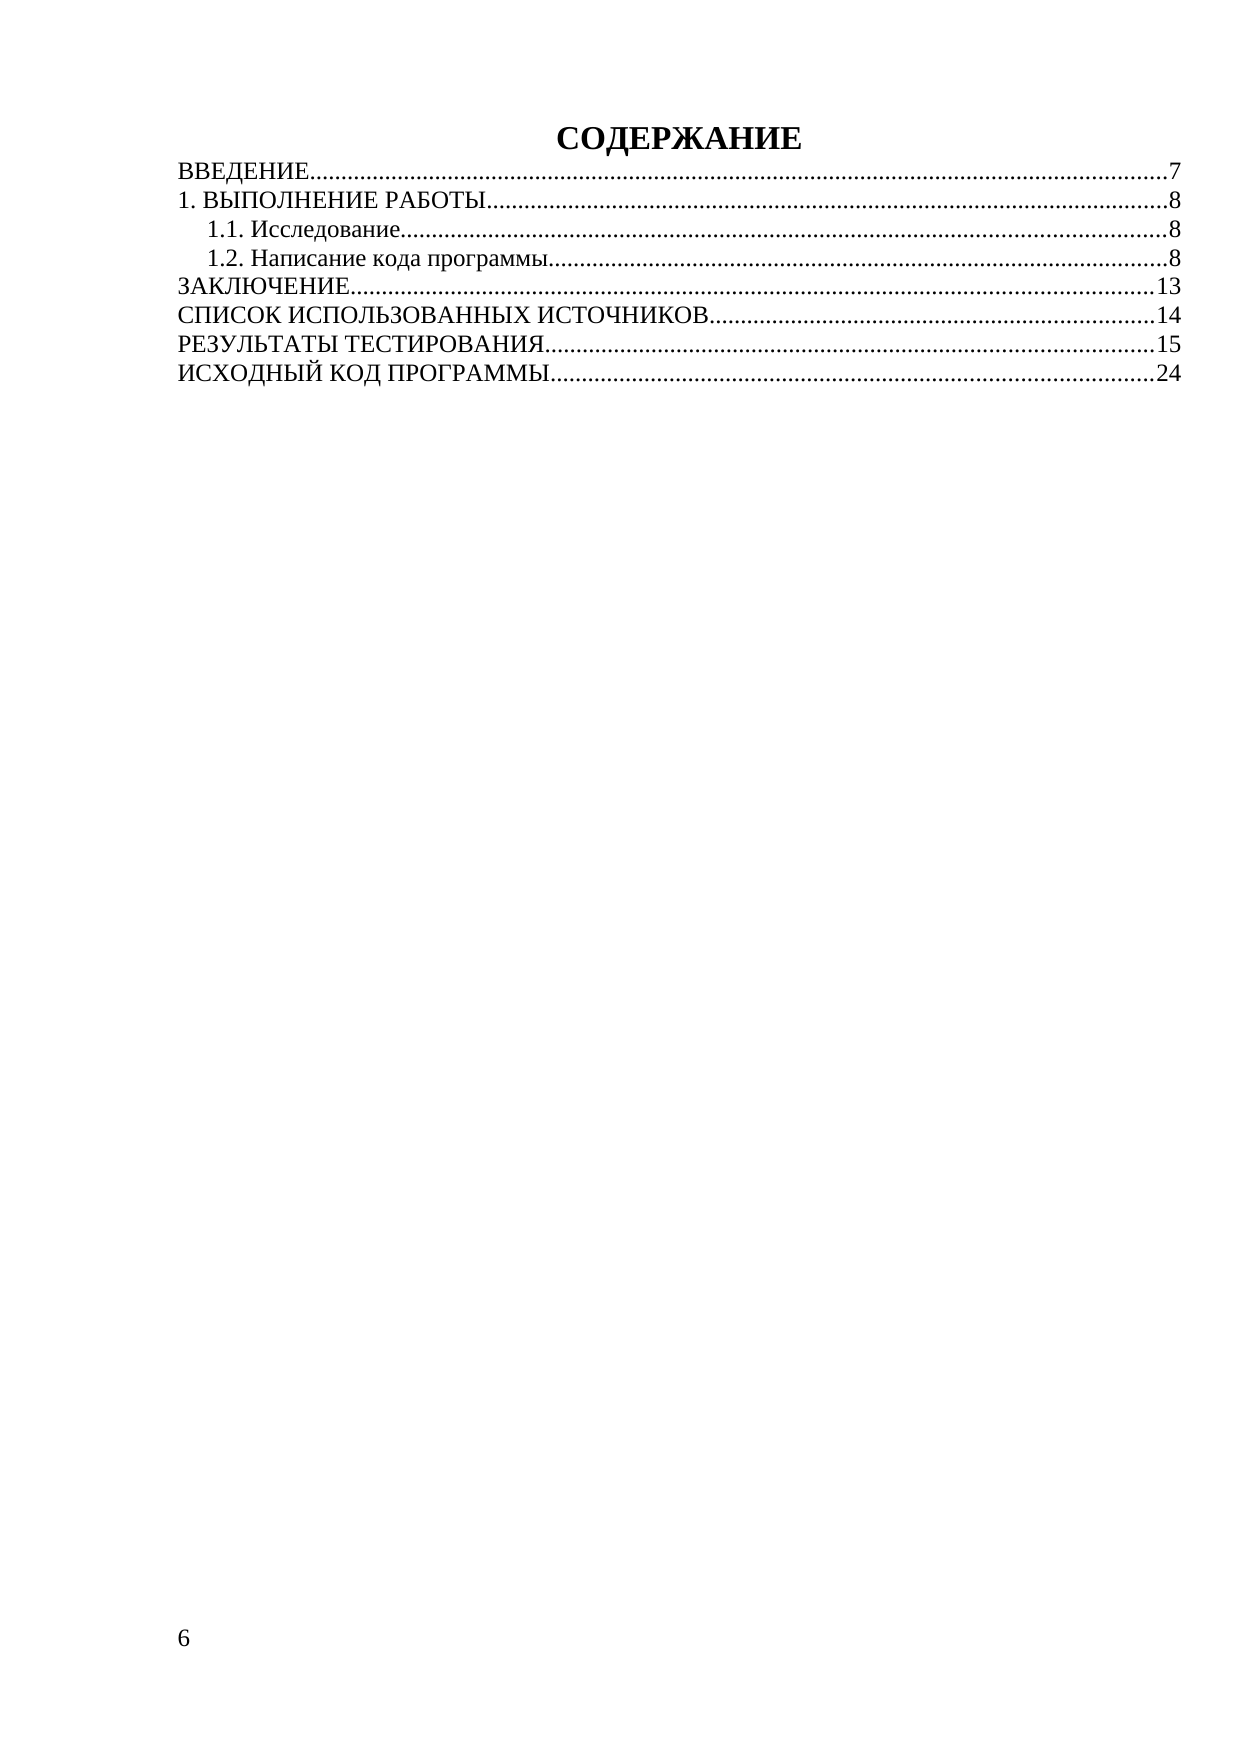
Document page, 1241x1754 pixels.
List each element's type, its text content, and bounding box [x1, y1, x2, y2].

text 1.1. Исследование 8 [207, 214, 1181, 243]
text ВВЕДЕНИЕ 7 [177, 156, 1181, 185]
text 1.2. Написание кода программы 8 [207, 243, 1181, 271]
text ИСХОДНЫЙ КОД ПРОГРАММЫ 24 [177, 358, 1181, 386]
text 1. ВЫПОЛНЕНИЕ РАБОТЫ 8 [177, 185, 1181, 214]
subtitle СОДЕРЖАНИЕ [177, 118, 1181, 156]
text ЗАКЛЮЧЕНИЕ 13 [177, 271, 1181, 300]
text СПИСОК ИСПОЛЬЗОВАННЫХ ИСТОЧНИКОВ 14 [177, 300, 1181, 329]
text РЕЗУЛЬТАТЫ ТЕСТИРОВАНИЯ 15 [177, 329, 1181, 358]
